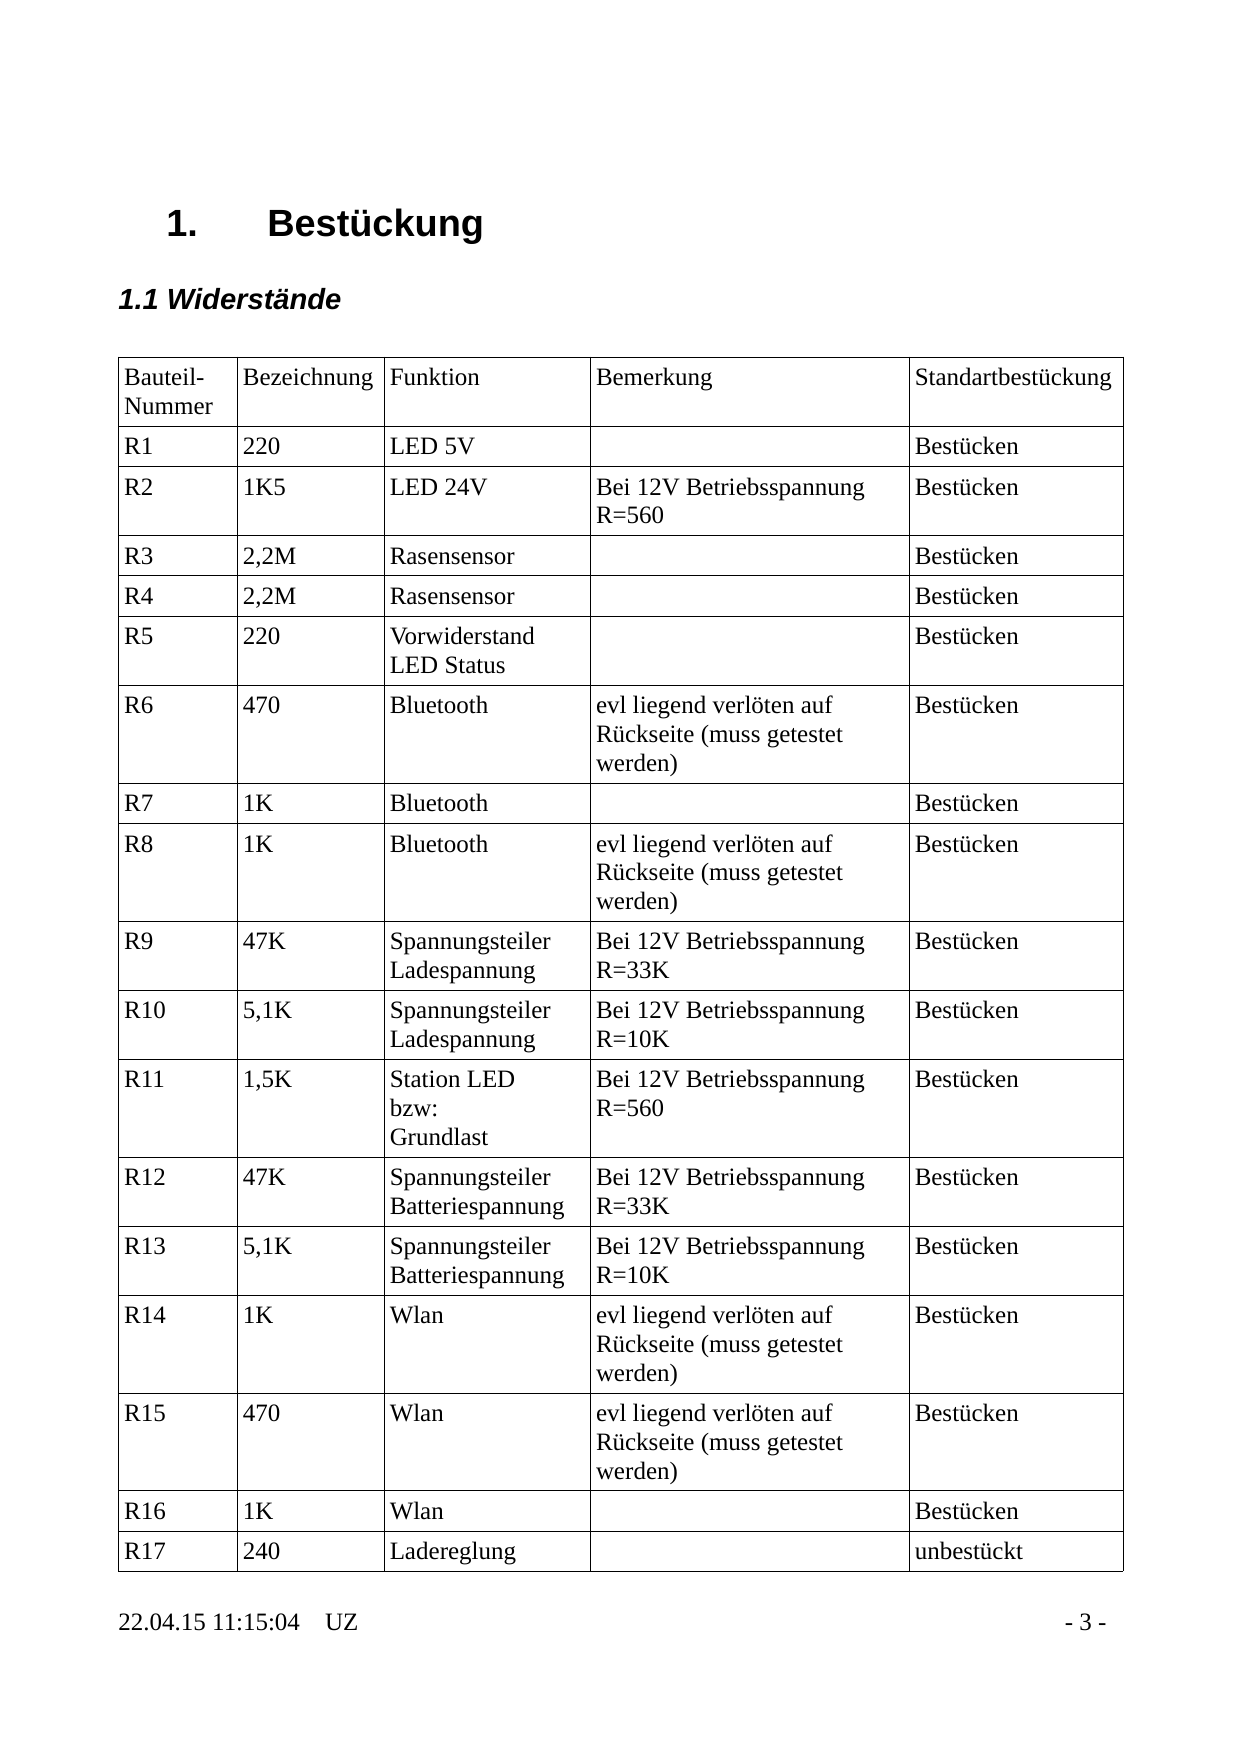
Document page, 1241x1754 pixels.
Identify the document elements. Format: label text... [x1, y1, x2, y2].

table_cell Bluetooth [385, 784, 590, 823]
table_cell Wlan [385, 1394, 590, 1490]
table_cell Bei 12V Betriebsspannung R=33K [591, 922, 909, 990]
table_cell 47K [238, 1158, 384, 1226]
table_cell Spannungsteiler Ladespannung [385, 991, 590, 1059]
table_cell 5,1K [238, 991, 384, 1059]
table_cell Bei 12V Betriebsspannung R=33K [591, 1158, 909, 1226]
table_cell evl liegend verlöten auf Rückseite (muss getestet werden) [591, 686, 909, 782]
table_cell Bestücken [910, 536, 1123, 575]
table_cell evl liegend verlöten auf Rückseite (muss getestet werden) [591, 824, 909, 921]
table_cell Station LED bzw: Grundlast [385, 1060, 590, 1157]
table_cell Bei 12V Betriebsspannung R=560 [591, 1060, 909, 1157]
table_cell 220 [238, 617, 384, 685]
table_cell 470 [238, 1394, 384, 1490]
table_cell Bestücken [910, 922, 1123, 990]
table_cell Bestücken [910, 784, 1123, 823]
table_cell [591, 536, 909, 575]
table_cell [591, 617, 909, 685]
table_cell Vorwiderstand LED Status [385, 617, 590, 685]
table_header Bauteil- Nummer [119, 358, 237, 426]
table_header Bemerkung [591, 358, 909, 426]
table_cell Bestücken [910, 824, 1123, 921]
table_cell R2 [119, 467, 237, 535]
table_cell 1K [238, 1296, 384, 1392]
table_cell 1K5 [238, 467, 384, 535]
table_cell R8 [119, 824, 237, 921]
subtitle Bestückung [156, 201, 1122, 244]
table_cell 47K [238, 922, 384, 990]
table_cell R1 [119, 427, 237, 466]
table_cell R15 [119, 1394, 237, 1490]
table_cell R12 [119, 1158, 237, 1226]
table_cell Bei 12V Betriebsspannung R=10K [591, 991, 909, 1059]
table_cell R9 [119, 922, 237, 990]
table_cell Bei 12V Betriebsspannung R=10K [591, 1227, 909, 1295]
table_cell evl liegend verlöten auf Rückseite (muss getestet werden) [591, 1296, 909, 1392]
table_cell LED 5V [385, 427, 590, 466]
table_cell Bluetooth [385, 824, 590, 921]
table_cell 1,5K [238, 1060, 384, 1157]
table_cell [591, 1491, 909, 1531]
subtitle 1.1 Widerstände [118, 282, 1122, 315]
table_cell Bestücken [910, 991, 1123, 1059]
table_cell Bestücken [910, 576, 1123, 616]
table_cell 2,2M [238, 576, 384, 616]
table_cell [591, 576, 909, 616]
table_header Standartbestückung [910, 358, 1123, 426]
table_cell 1K [238, 824, 384, 921]
table_cell R6 [119, 686, 237, 782]
table_cell Wlan [385, 1491, 590, 1531]
table_cell 1K [238, 784, 384, 823]
table_cell Bestücken [910, 1227, 1123, 1295]
table_cell evl liegend verlöten auf Rückseite (muss getestet werden) [591, 1394, 909, 1490]
table_cell Bestücken [910, 1491, 1123, 1531]
table_cell R5 [119, 617, 237, 685]
table_cell R14 [119, 1296, 237, 1392]
table_cell R16 [119, 1491, 237, 1531]
table_cell Bestücken [910, 427, 1123, 466]
table_cell Rasensensor [385, 576, 590, 616]
table_cell Bluetooth [385, 686, 590, 782]
table_cell R11 [119, 1060, 237, 1157]
table_cell [591, 1532, 909, 1571]
table_cell Bei 12V Betriebsspannung R=560 [591, 467, 909, 535]
table_cell 240 [238, 1532, 384, 1571]
table_cell 1K [238, 1491, 384, 1531]
table_cell R13 [119, 1227, 237, 1295]
table_cell 2,2M [238, 536, 384, 575]
table_cell R17 [119, 1532, 237, 1571]
table_cell R7 [119, 784, 237, 823]
table_header Funktion [385, 358, 590, 426]
table_header Bezeichnung [238, 358, 384, 426]
table_cell R4 [119, 576, 237, 616]
table_cell 5,1K [238, 1227, 384, 1295]
table_cell R3 [119, 536, 237, 575]
table_cell 470 [238, 686, 384, 782]
table_cell Spannungsteiler Ladespannung [385, 922, 590, 990]
table_cell Bestücken [910, 617, 1123, 685]
table_cell Ladereglung [385, 1532, 590, 1571]
table_cell Bestücken [910, 467, 1123, 535]
table_cell [591, 784, 909, 823]
table_cell Bestücken [910, 1060, 1123, 1157]
table_cell Bestücken [910, 686, 1123, 782]
table_cell Spannungsteiler Batteriespannung [385, 1227, 590, 1295]
table_cell LED 24V [385, 467, 590, 535]
table_cell R10 [119, 991, 237, 1059]
table_cell unbestückt [910, 1532, 1123, 1571]
table_cell Bestücken [910, 1158, 1123, 1226]
table_cell Wlan [385, 1296, 590, 1392]
table_cell 220 [238, 427, 384, 466]
table_cell Bestücken [910, 1296, 1123, 1392]
table_cell Rasensensor [385, 536, 590, 575]
table_cell Bestücken [910, 1394, 1123, 1490]
table_cell [591, 427, 909, 466]
table_cell Spannungsteiler Batteriespannung [385, 1158, 590, 1226]
